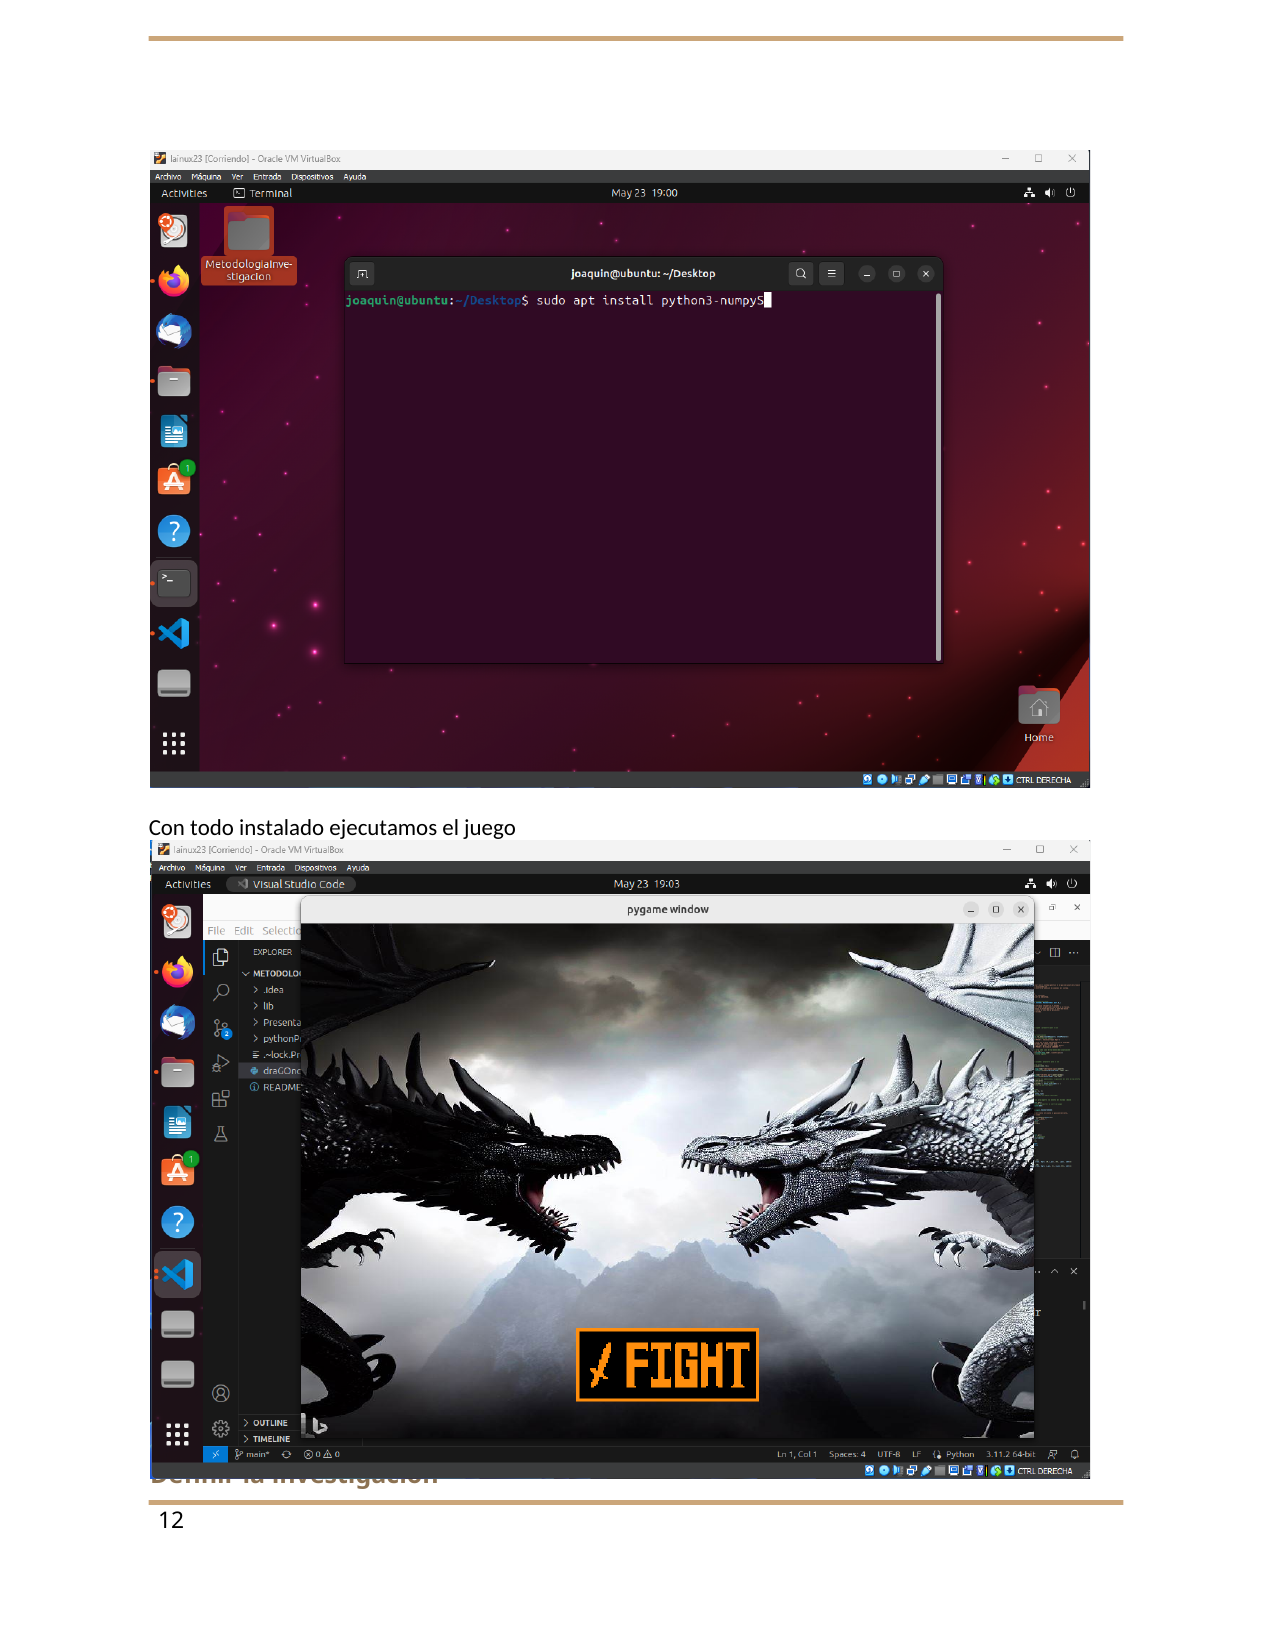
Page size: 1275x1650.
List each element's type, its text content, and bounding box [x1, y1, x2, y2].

subtitle Definir la investigación [150, 1456, 1125, 1490]
text Con todo instalado ejecutamos el juego [148, 813, 1125, 841]
